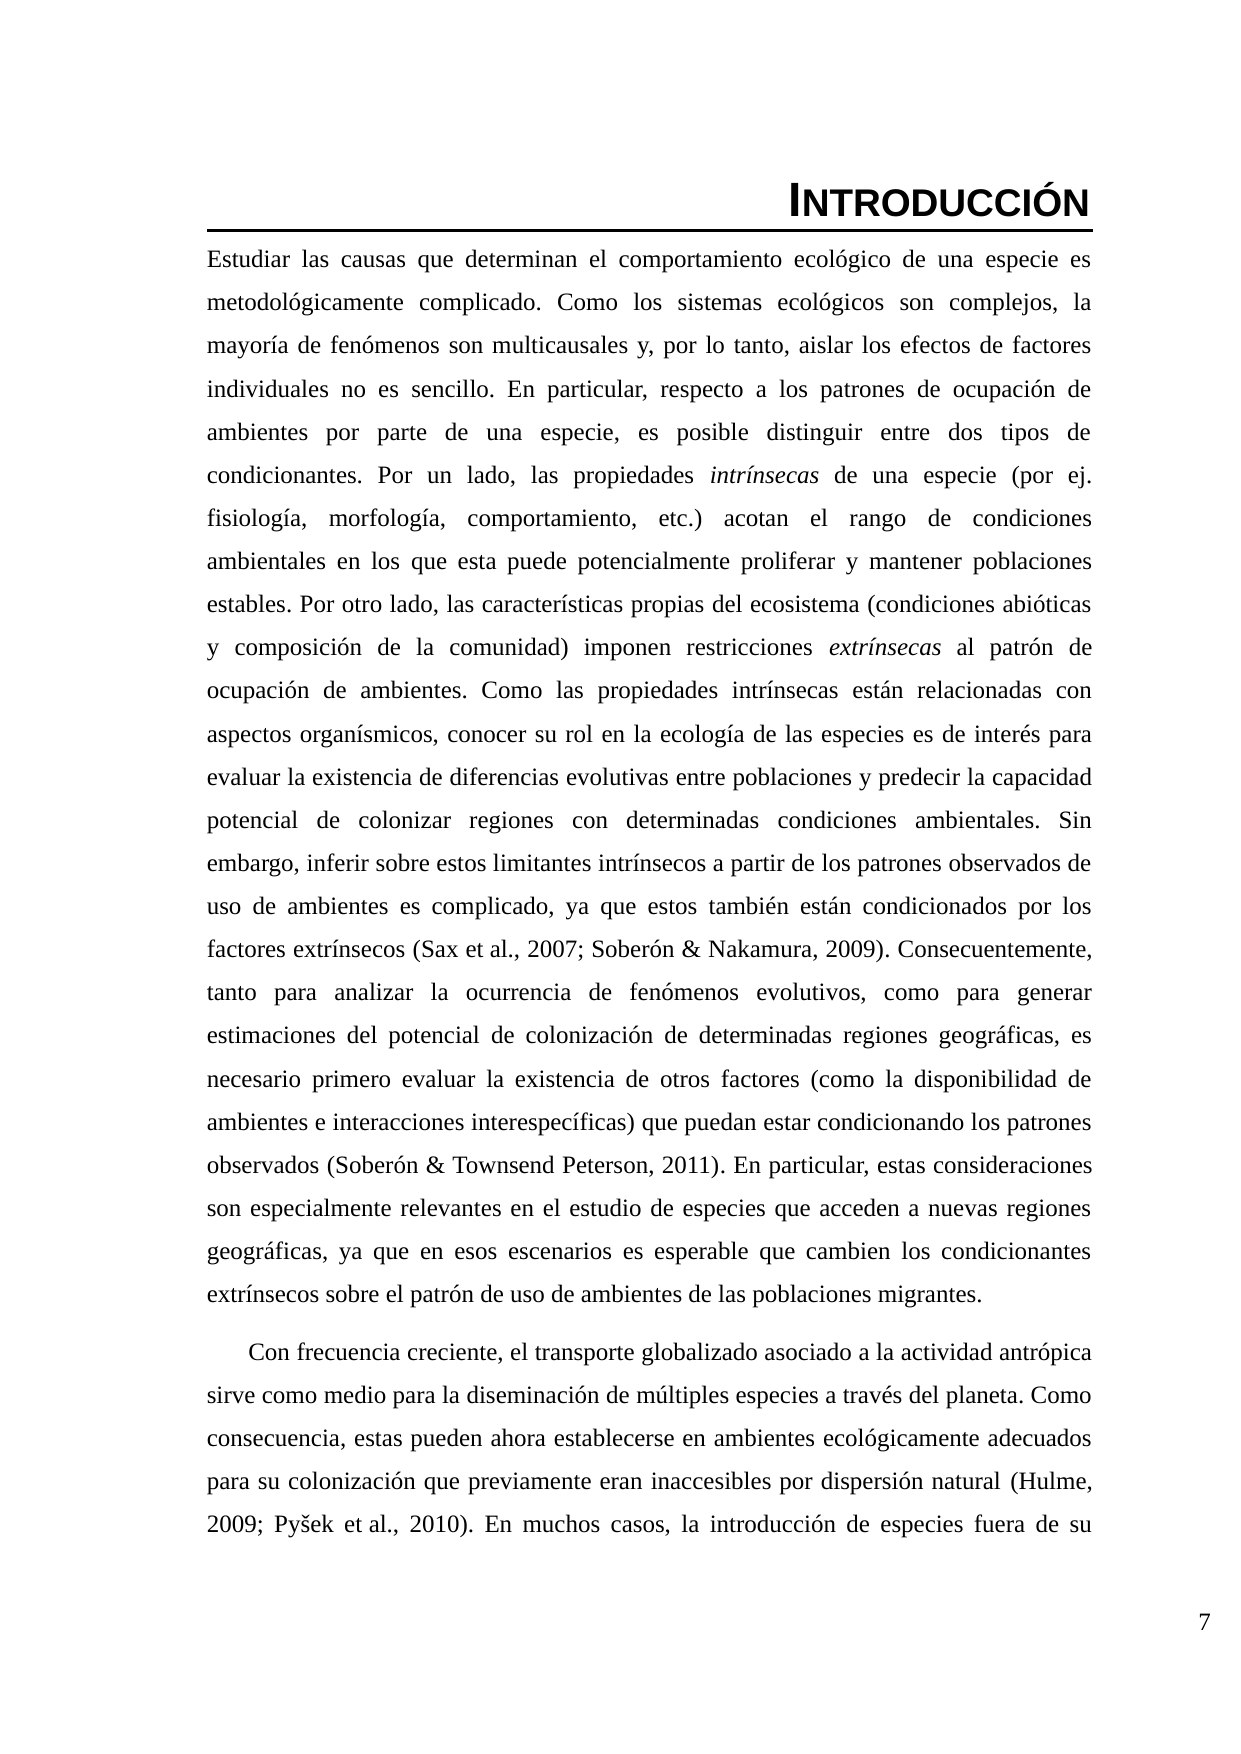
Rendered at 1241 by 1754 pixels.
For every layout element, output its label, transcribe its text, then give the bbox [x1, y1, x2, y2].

text Estudiar las causas que determinan el comportamiento ecológico de una especie es metodológicamente complicado. Como los sistemas ecológicos son complejos, la mayoría de fenómenos son multicausales y, por lo tanto, aislar los efectos de factores individuales no es sencillo. En particular, respecto a los patrones de ocupación de ambientes por parte de una especie, es posible distinguir entre dos tipos de condicionantes. Por un lado, las propiedades intrínsecas de una especie (por ej. fisiología, morfología, comportamiento, etc.) acotan el rango de condiciones ambientales en los que esta puede potencialmente proliferar y mantener poblaciones estables. Por otro lado, las características propias del ecosistema (condiciones abióticas y composición de la comunidad) imponen restricciones extrínsecas al patrón de ocupación de ambientes. Como las propiedades intrínsecas están relacionadas con aspectos organísmicos, conocer su rol en la ecología de las especies es de interés para evaluar la existencia de diferencias evolutivas entre poblaciones y predecir la capacidad potencial de colonizar regiones con determinadas condiciones ambientales. Sin embargo, inferir sobre estos limitantes intrínsecos a partir de los patrones observados de uso de ambientes es complicado, ya que estos también están condicionados por los factores extrínsecos (Sax et al., 2007; Soberón & Nakamura, 2009). Consecuentemente, tanto para analizar la ocurrencia de fenómenos evolutivos, como para generar estimaciones del potencial de colonización de determinadas regiones geográficas, es necesario primero evaluar la existencia de otros factores (como la disponibilidad de ambientes e interacciones interespecíficas) que puedan estar condicionando los patrones observados (Soberón & Townsend Peterson, 2011). En particular, estas consideraciones son especialmente relevantes en el estudio de especies que acceden a nuevas regiones geográficas, ya que en esos escenarios es esperable que cambien los condicionantes extrínsecos sobre el patrón de uso de ambientes de las poblaciones migrantes. [207, 244, 1093, 1308]
subtitle Introducción [207, 168, 1093, 229]
text Con frecuencia creciente, el transporte globalizado asociado a la actividad antrópica sirve como medio para la diseminación de múltiples especies a través del planeta. Como consecuencia, estas pueden ahora establecerse en ambientes ecológicamente adecuados para su colonización que previamente eran inaccesibles por dispersión natural (Hulme, 2009; Pyšek et al., 2010). En muchos casos, la introducción de especies fuera de su [207, 1337, 1093, 1538]
